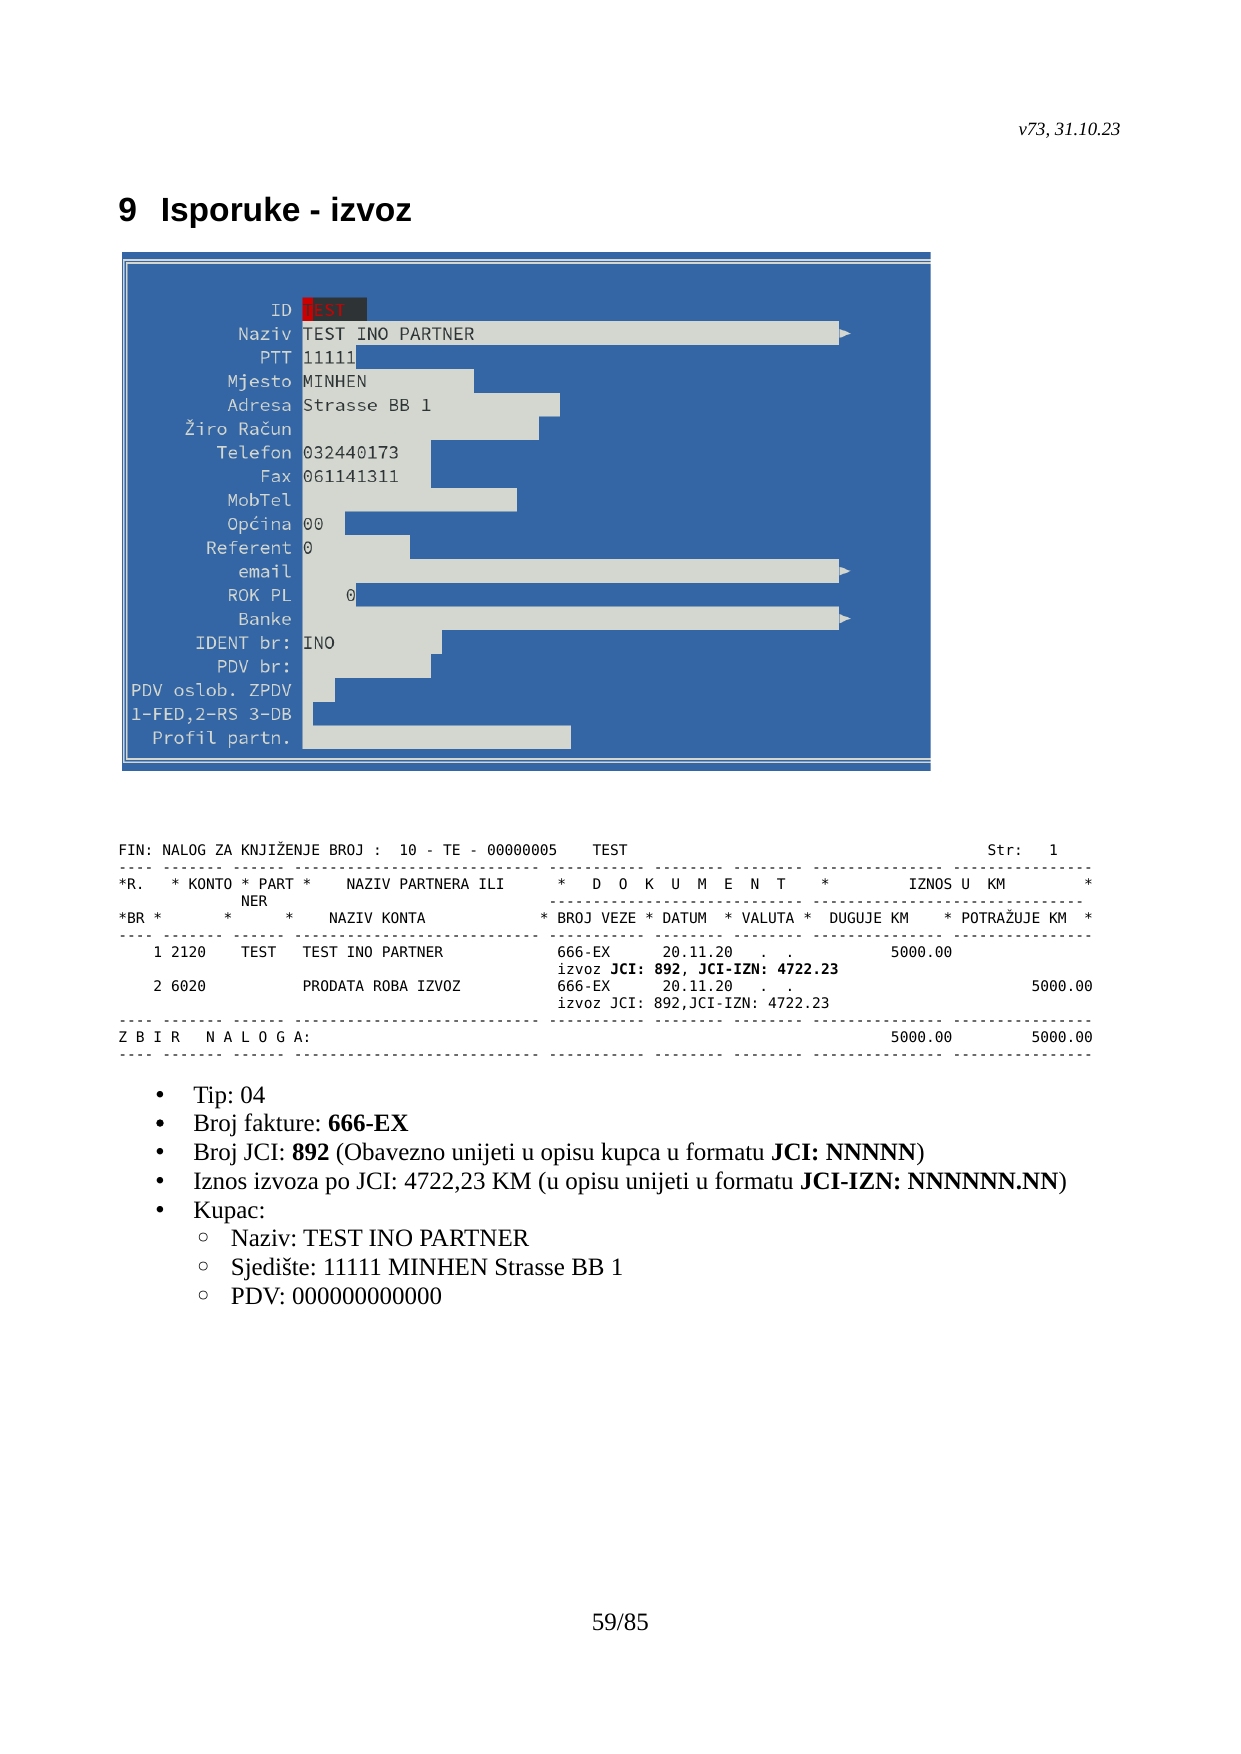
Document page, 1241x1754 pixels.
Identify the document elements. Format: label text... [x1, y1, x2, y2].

text *BR * * * NAZIV KONTA * BROJ VEZE * DATUM * VALUTA * DUGUJE KM * POTRAŽUJE KM * [118, 910, 1122, 927]
text izvoz JCI: 892,JCI-IZN: 4722.23 [118, 995, 1122, 1012]
list PDV: 000000000000 [193, 1281, 1122, 1310]
text 1 2120 TEST TEST INO PARTNER 666-EX 20.11.20 . . 5000.00 [118, 944, 1122, 961]
text izvoz JCI: 892, JCI-IZN: 4722.23 [118, 961, 1122, 978]
picture [122, 252, 931, 771]
text *R. * KONTO * PART * NAZIV PARTNERA ILI * D O K U M E N T * IZNOS U KM * [118, 876, 1122, 893]
text ---- ------- ------ ---------------------------- ----------- -------- -------- --------------- ---------------- [118, 1046, 1122, 1063]
list Broj fakture: 666-EX [156, 1108, 1122, 1137]
text ---- ------- ------ ---------------------------- ----------- -------- -------- --------------- ---------------- [118, 1012, 1122, 1029]
list Sjedište: 11111 MINHEN Strasse BB 1 [193, 1252, 1122, 1281]
list Tip: 04 [156, 1080, 1122, 1108]
list Broj JCI: 892 (Obavezno unijeti u opisu kupca u formatu JCI: NNNNN) [156, 1137, 1122, 1166]
text 2 6020 PRODATA ROBA IZVOZ 666-EX 20.11.20 . . 5000.00 [118, 978, 1122, 995]
text ---- ------- ------ ---------------------------- ----------- -------- -------- --------------- ---------------- [118, 927, 1122, 944]
text FIN: NALOG ZA KNJIŽENJE BROJ : 10 - TE - 00000005 TEST Str: 1 [118, 842, 1122, 859]
list Naziv: TEST INO PARTNER [193, 1223, 1122, 1252]
subtitle Isporuke - izvoz [118, 190, 1122, 229]
text ---- ------- ------ ---------------------------- ----------- -------- -------- --------------- ---------------- [118, 859, 1122, 876]
text NER ----------------------------- ------------------------------- [118, 893, 1122, 910]
list Iznos izvoza po JCI: 4722,23 KM (u opisu unijeti u formatu JCI-IZN: NNNNNN.NN) [156, 1166, 1122, 1195]
list Kupac: [156, 1195, 1122, 1223]
text Z B I R N A L O G A: 5000.00 5000.00 [118, 1029, 1122, 1046]
